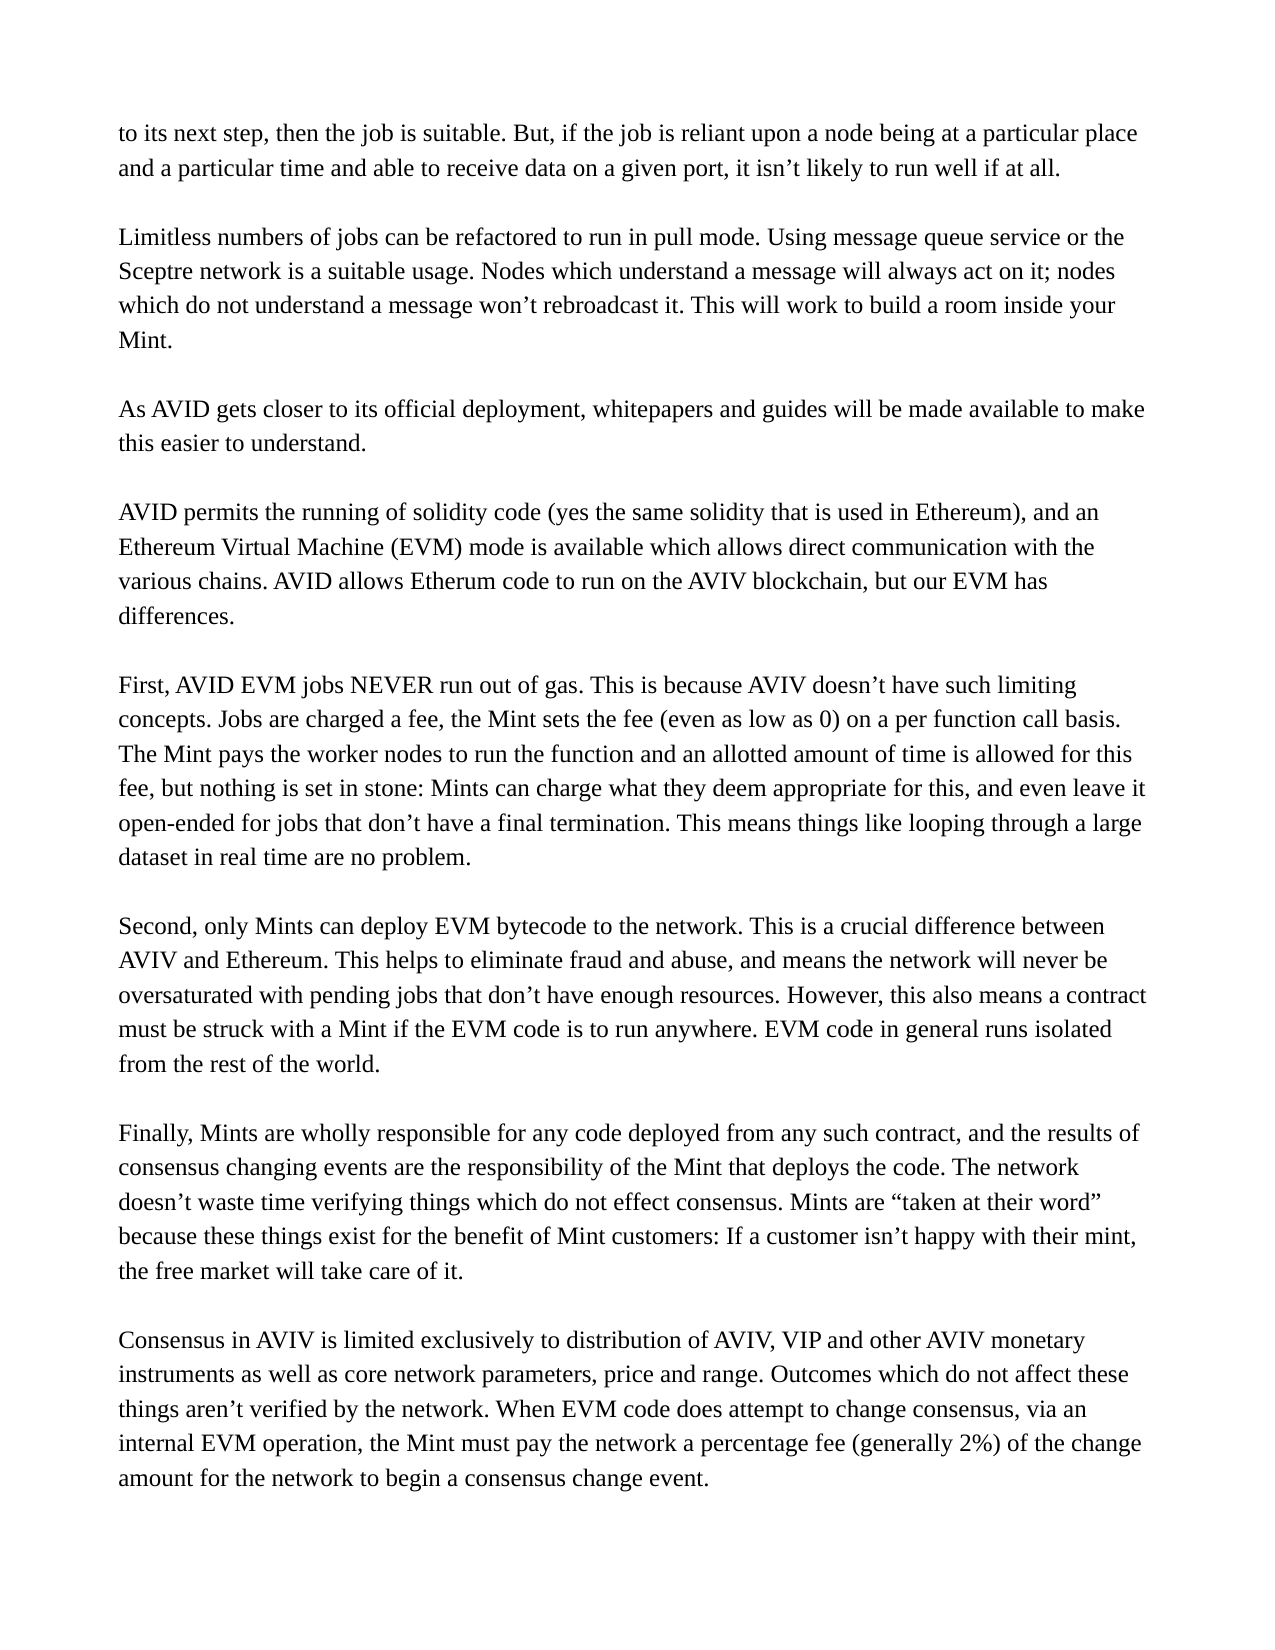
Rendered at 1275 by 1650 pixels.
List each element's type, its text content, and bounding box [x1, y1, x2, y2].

text to its next step, then the job is suitable. But, if the job is reliant upon a node being at a particular place and a particular time and able to receive data on a given port, it isn’t likely to run well if at all. [118, 118, 1157, 181]
text AVID permits the running of solidity code (yes the same solidity that is used in Ethereum), and an Ethereum Virtual Machine (EVM) mode is available which allows direct communication with the various chains. AVID allows Etherum code to run on the AVIV blockchain, but our EVM has differences. [118, 497, 1157, 629]
text Finally, Mints are wholly responsible for any code deployed from any such contract, and the results of consensus changing events are the responsibility of the Mint that deploys the code. The network doesn’t waste time verifying things which do not effect consensus. Mints are “taken at their word” because these things exist for the benefit of Mint customers: If a customer isn’t happy with their mint, the free market will take care of it. [118, 1118, 1157, 1285]
text As AVID gets closer to its official deployment, whitepapers and guides will be made available to make this easier to understand. [118, 394, 1157, 457]
text Limitless numbers of jobs can be refactored to run in pull mode. Using message queue service or the Sceptre network is a suitable usage. Nodes which understand a message will always act on it; nodes which do not understand a message won’t rebroadcast it. This will work to build a room inside your Mint. [118, 222, 1157, 354]
text Second, only Mints can deploy EVM bytecode to the network. This is a crucial difference between AVIV and Ethereum. This helps to eliminate fraud and abuse, and means the network will never be oversaturated with pending jobs that don’t have enough resources. However, this also means a contract must be struck with a Mint if the EVM code is to run anywhere. EVM code in general runs isolated from the rest of the world. [118, 911, 1157, 1078]
text Consensus in AVIV is limited exclusively to distribution of AVIV, VIP and other AVIV monetary instruments as well as core network parameters, price and range. Outcomes which do not affect these things aren’t verified by the network. When EVM code does attempt to change consensus, via an internal EVM operation, the Mint must pay the network a percentage fee (generally 2%) of the change amount for the network to begin a consensus change event. [118, 1325, 1157, 1492]
text First, AVID EVM jobs NEVER run out of gas. This is because AVIV doesn’t have such limiting concepts. Jobs are charged a fee, the Mint sets the fee (even as low as 0) on a per function call basis. The Mint pays the worker nodes to run the function and an allotted amount of time is allowed for this fee, but nothing is set in stone: Mints can charge what they deem appropriate for this, and even leave it open-ended for jobs that don’t have a final termination. This means things like looping through a large dataset in real time are no problem. [118, 670, 1157, 871]
